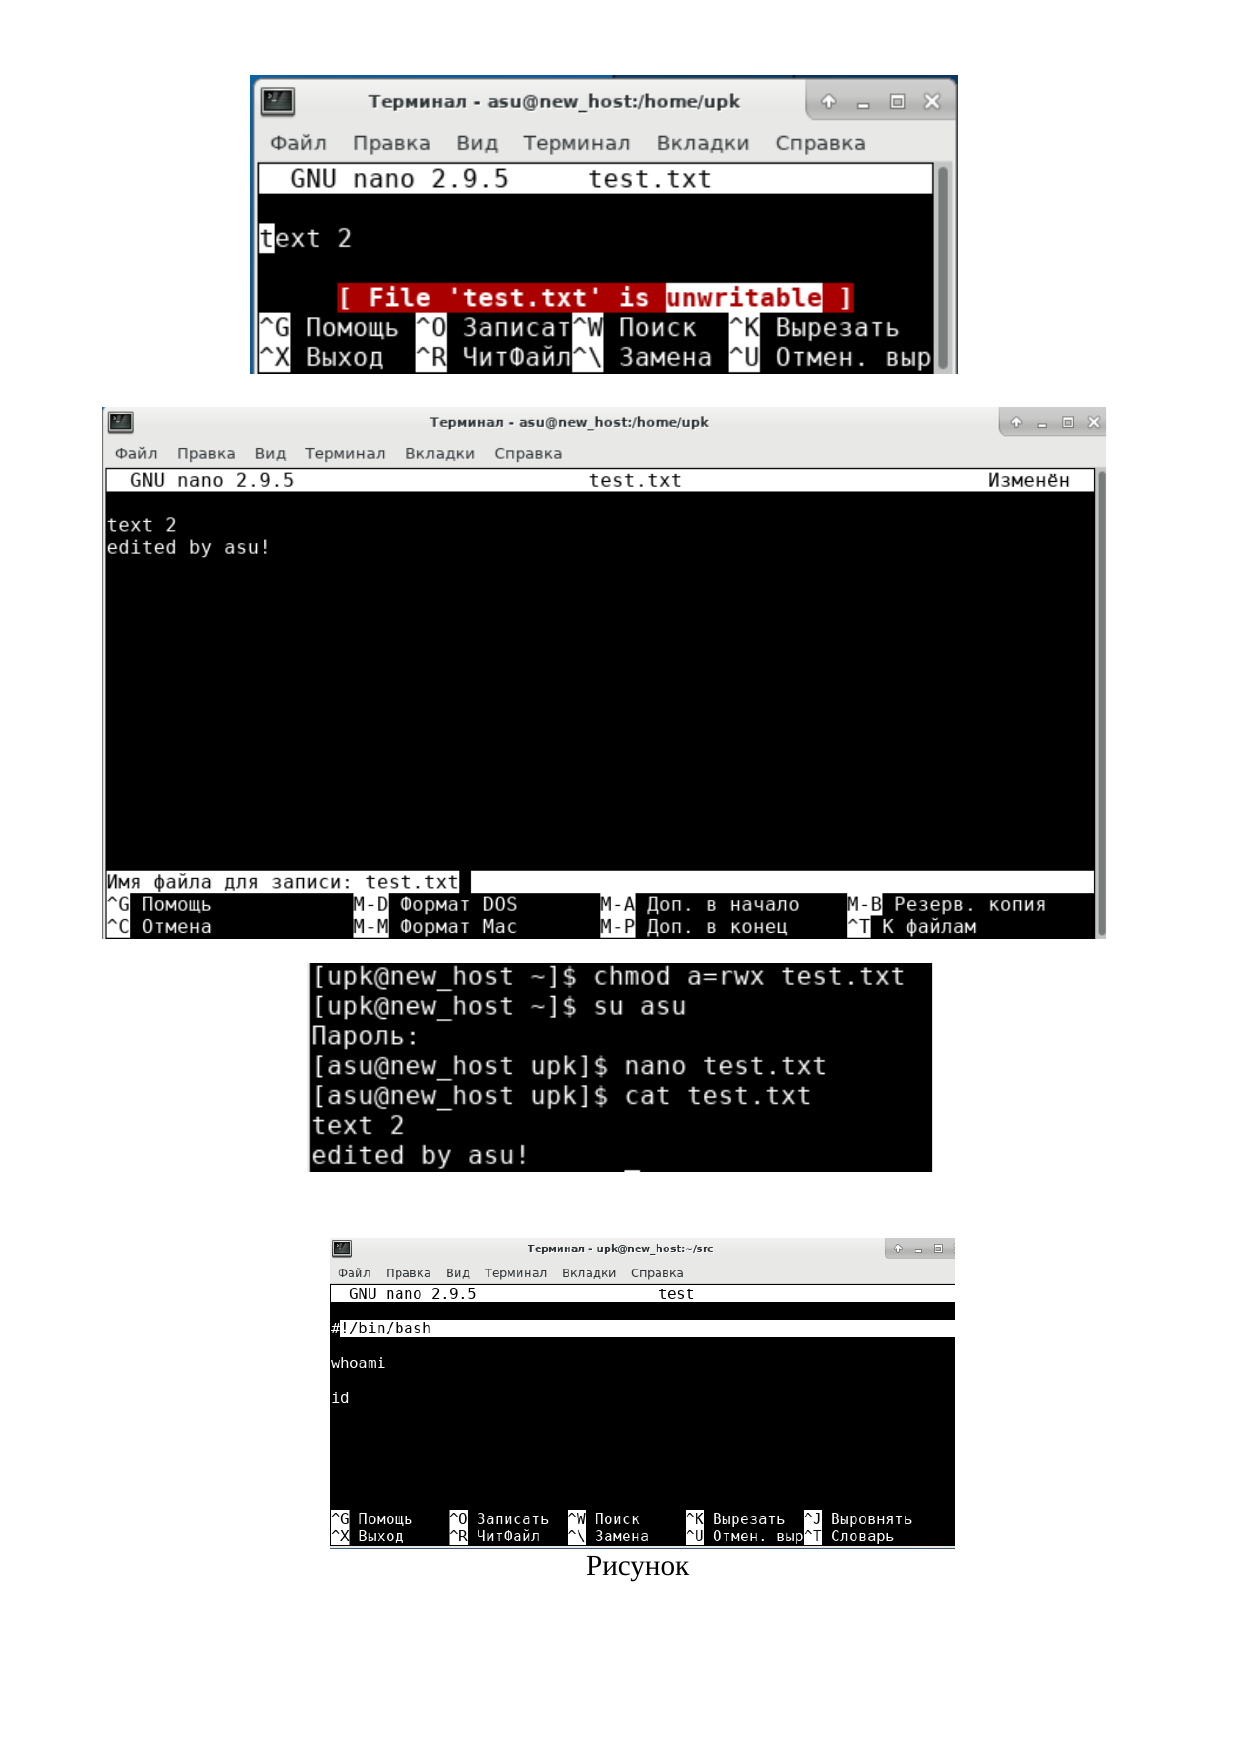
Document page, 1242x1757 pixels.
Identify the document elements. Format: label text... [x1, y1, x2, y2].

picture [102, 407, 1107, 939]
picture [330, 1238, 955, 1549]
picture [250, 75, 958, 374]
picture [307, 963, 933, 1172]
text Рисунок [102, 1548, 1106, 1582]
